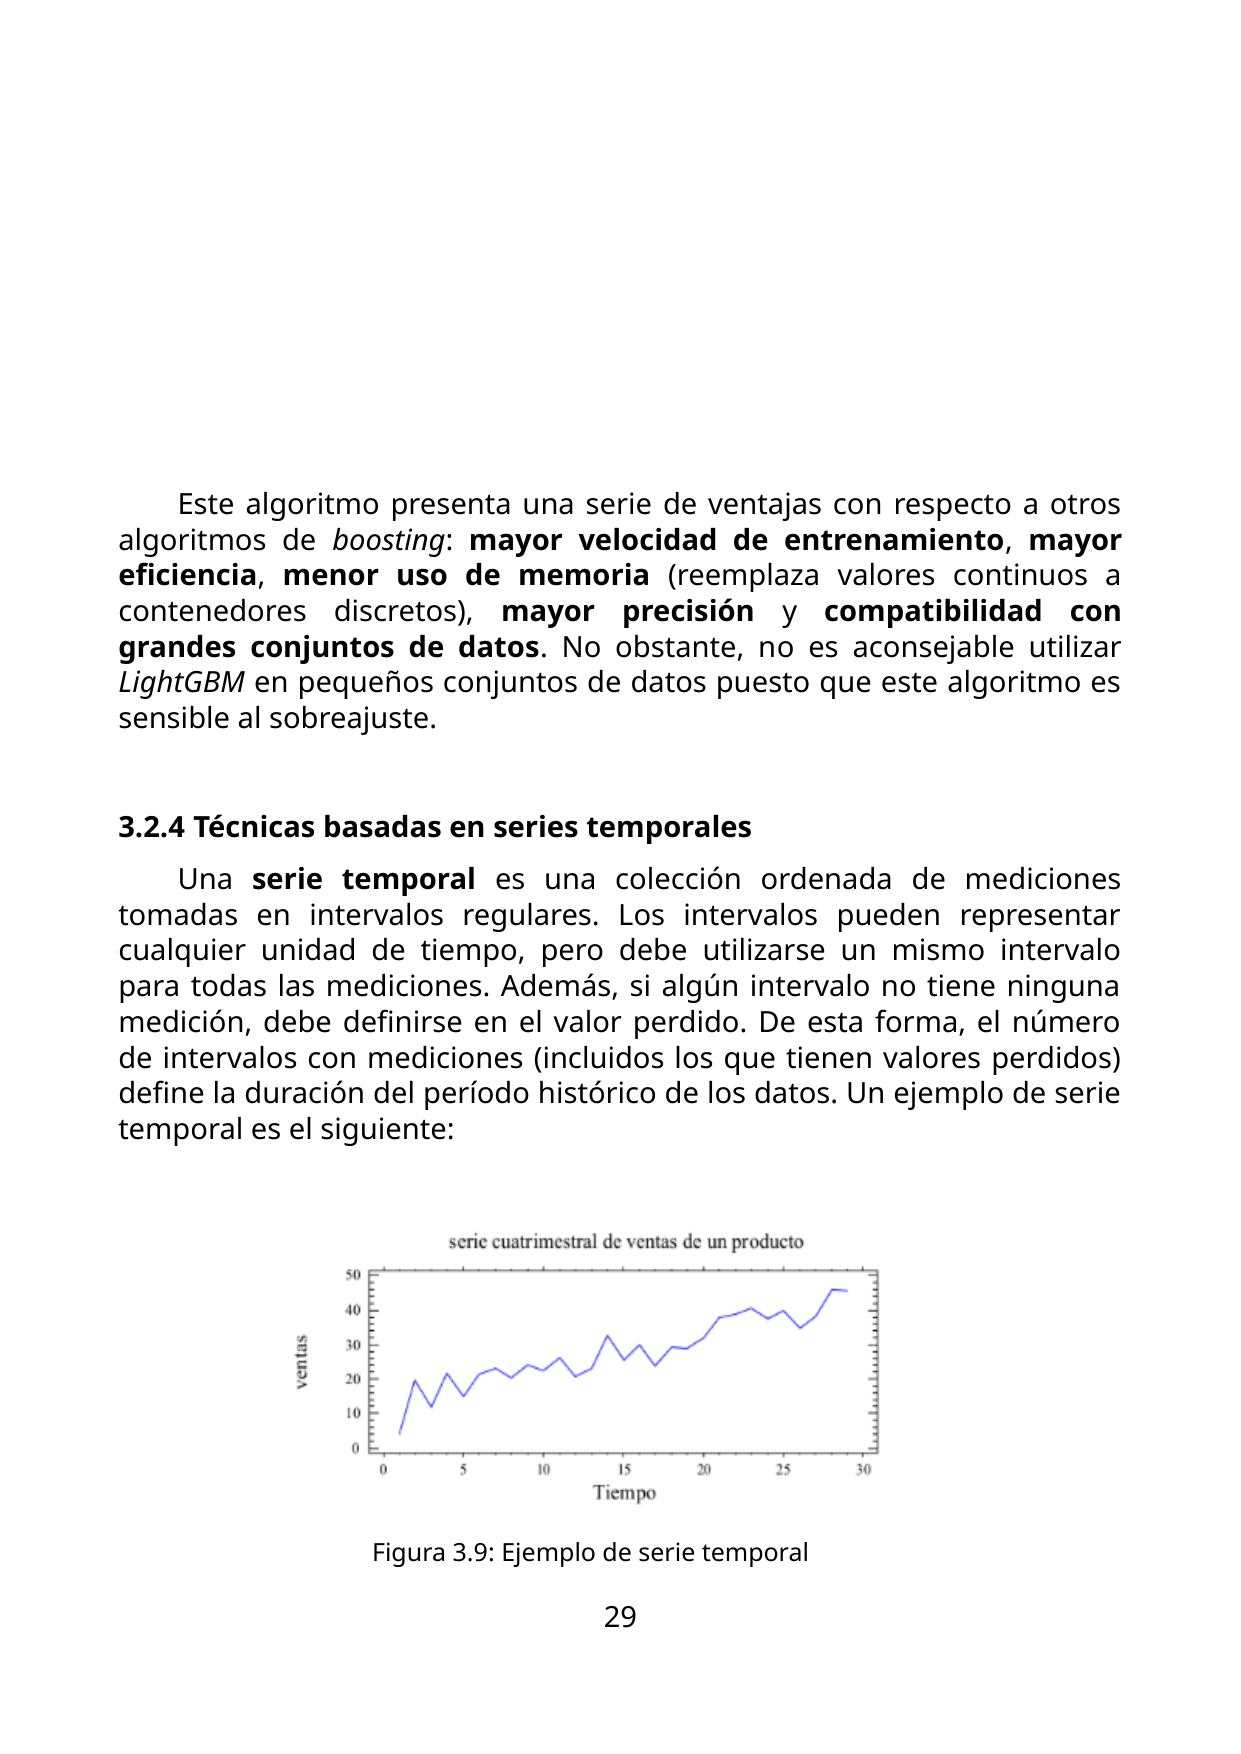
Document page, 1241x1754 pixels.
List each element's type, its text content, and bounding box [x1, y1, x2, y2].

text Una serie temporal es una colección ordenada de mediciones tomadas en intervalos regulares. Los intervalos pueden representar cualquier unidad de tiempo, pero debe utilizarse un mismo intervalo para todas las mediciones. Además, si algún intervalo no tiene ninguna medición, debe definirse en el valor perdido. De esta forma, el número de intervalos con mediciones (incluidos los que tienen valores perdidos) define la duración del período histórico de los datos. Un ejemplo de serie temporal es el siguiente: [118, 858, 1122, 1148]
picture [263, 1201, 918, 1518]
text Este algoritmo presenta una serie de ventajas con respecto a otros algoritmos de boosting: mayor velocidad de entrenamiento, mayor eficiencia, menor uso de memoria (reemplaza valores continuos a contenedores discretos), mayor precisión y compatibilidad con grandes conjuntos de datos. No obstante, no es aconsejable utilizar LightGBM en pequeños conjuntos de datos puesto que este algoritmo es sensible al sobreajuste. [118, 483, 1122, 737]
subtitle Técnicas basadas en series temporales [118, 806, 1122, 846]
text Figura 3.9: Ejemplo de serie temporal [260, 1202, 921, 1568]
